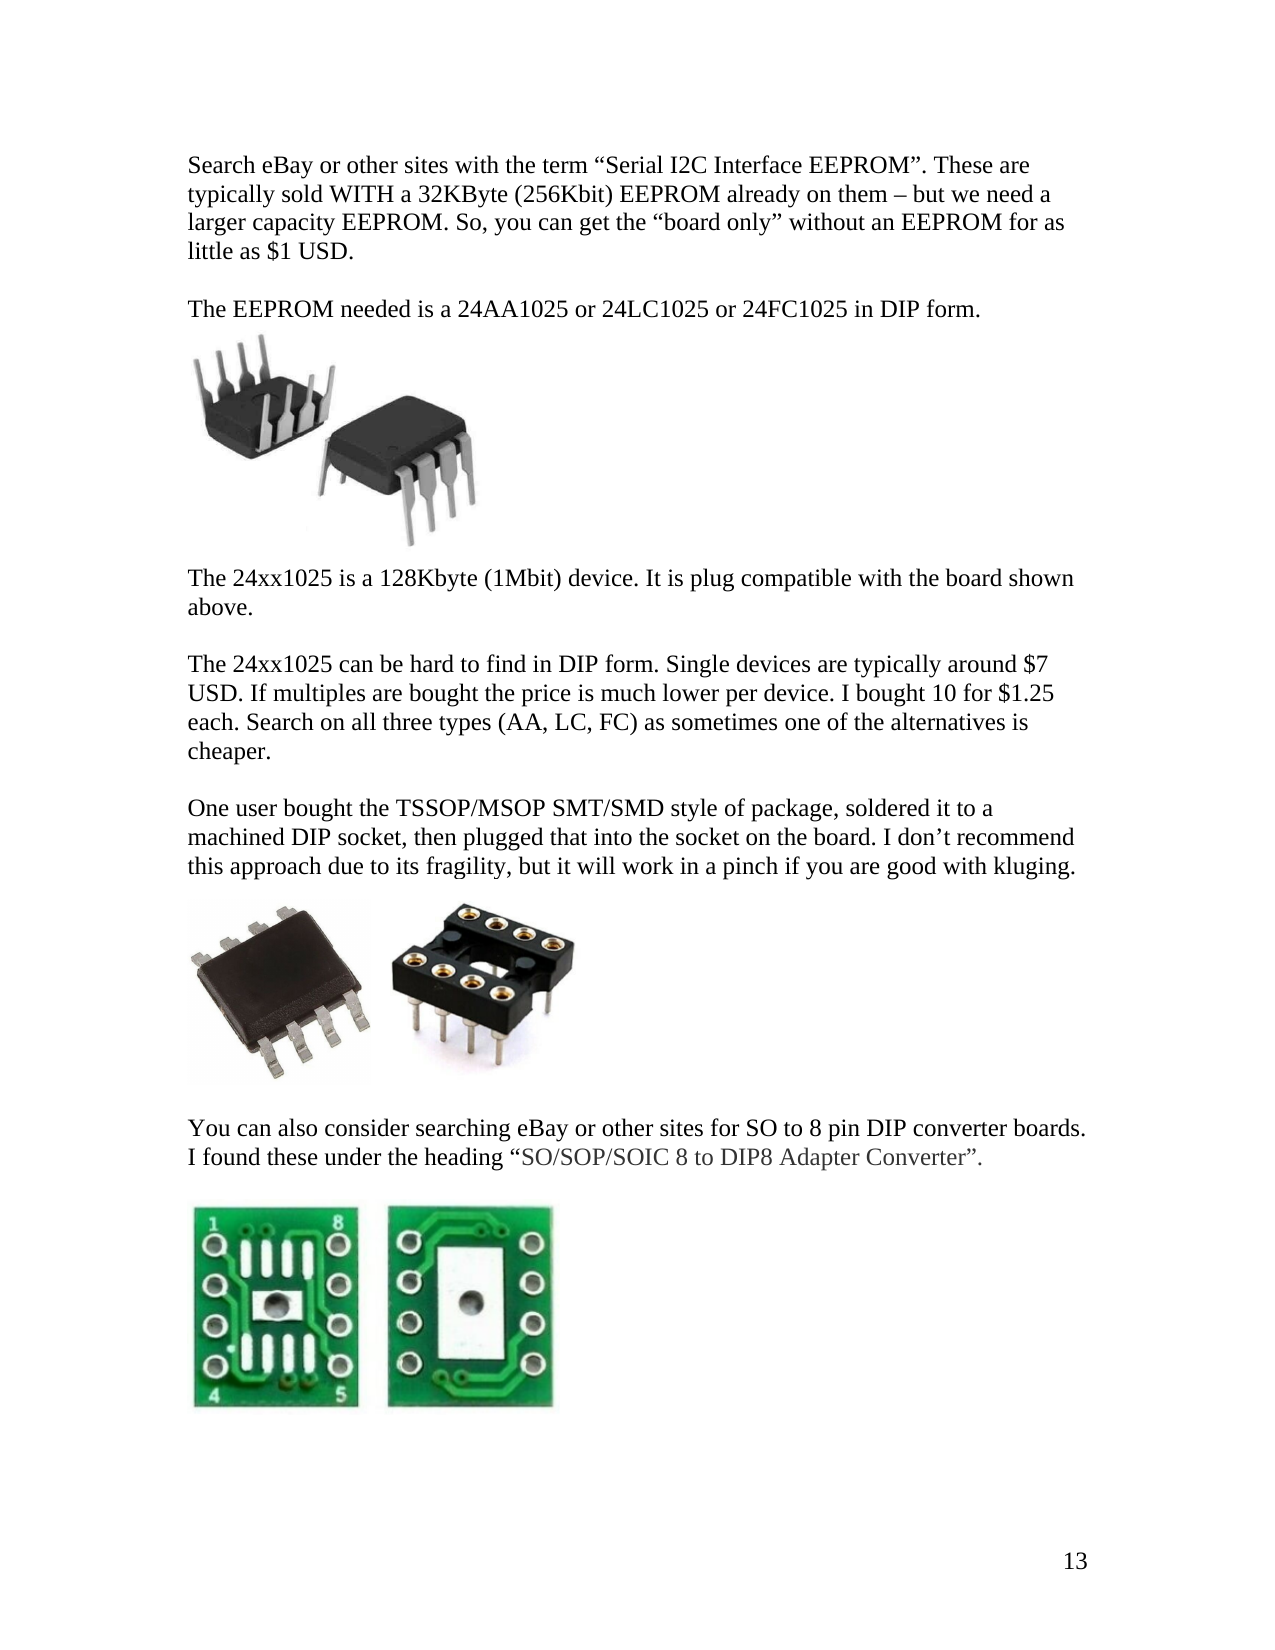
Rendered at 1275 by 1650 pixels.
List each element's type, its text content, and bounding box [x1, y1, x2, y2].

text The EEPROM needed is a 24AA1025 or 24LC1025 or 24FC1025 in DIP form. [187, 294, 1087, 322]
picture [187, 1199, 560, 1415]
picture [187, 322, 488, 564]
text Search eBay or other sites with the term “Serial I2C Interface EEPROM”. These are typically sold WITH a 32KByte (256Kbit) EEPROM already on them – but we need a larger capacity EEPROM. So, you can get the “board only” without an EEPROM for as little as $1 USD. [187, 150, 1087, 265]
text You can also consider searching eBay or other sites for SO to 8 pin DIP converter boards. I found these under the heading “SO/SOP/SOIC 8 to DIP8 Adapter Converter”. [187, 1113, 1087, 1171]
picture [187, 879, 597, 1085]
text The 24xx1025 can be hard to find in DIP form. Single devices are typically around $7 USD. If multiples are bought the price is much lower per device. I bought 10 for $1.25 each. Search on all three types (AA, LC, FC) as sometimes one of the alternatives is cheaper. [187, 649, 1087, 764]
text One user bought the TSSOP/MSOP SMT/SMD style of package, soldered it to a machined DIP socket, then plugged that into the socket on the board. I don’t recommend this approach due to its fragility, but it will work in a pinch if you are good with kluging. [187, 793, 1087, 879]
text The 24xx1025 is a 128Kbyte (1Mbit) device. It is plug compatible with the board shown above. [187, 563, 1087, 621]
